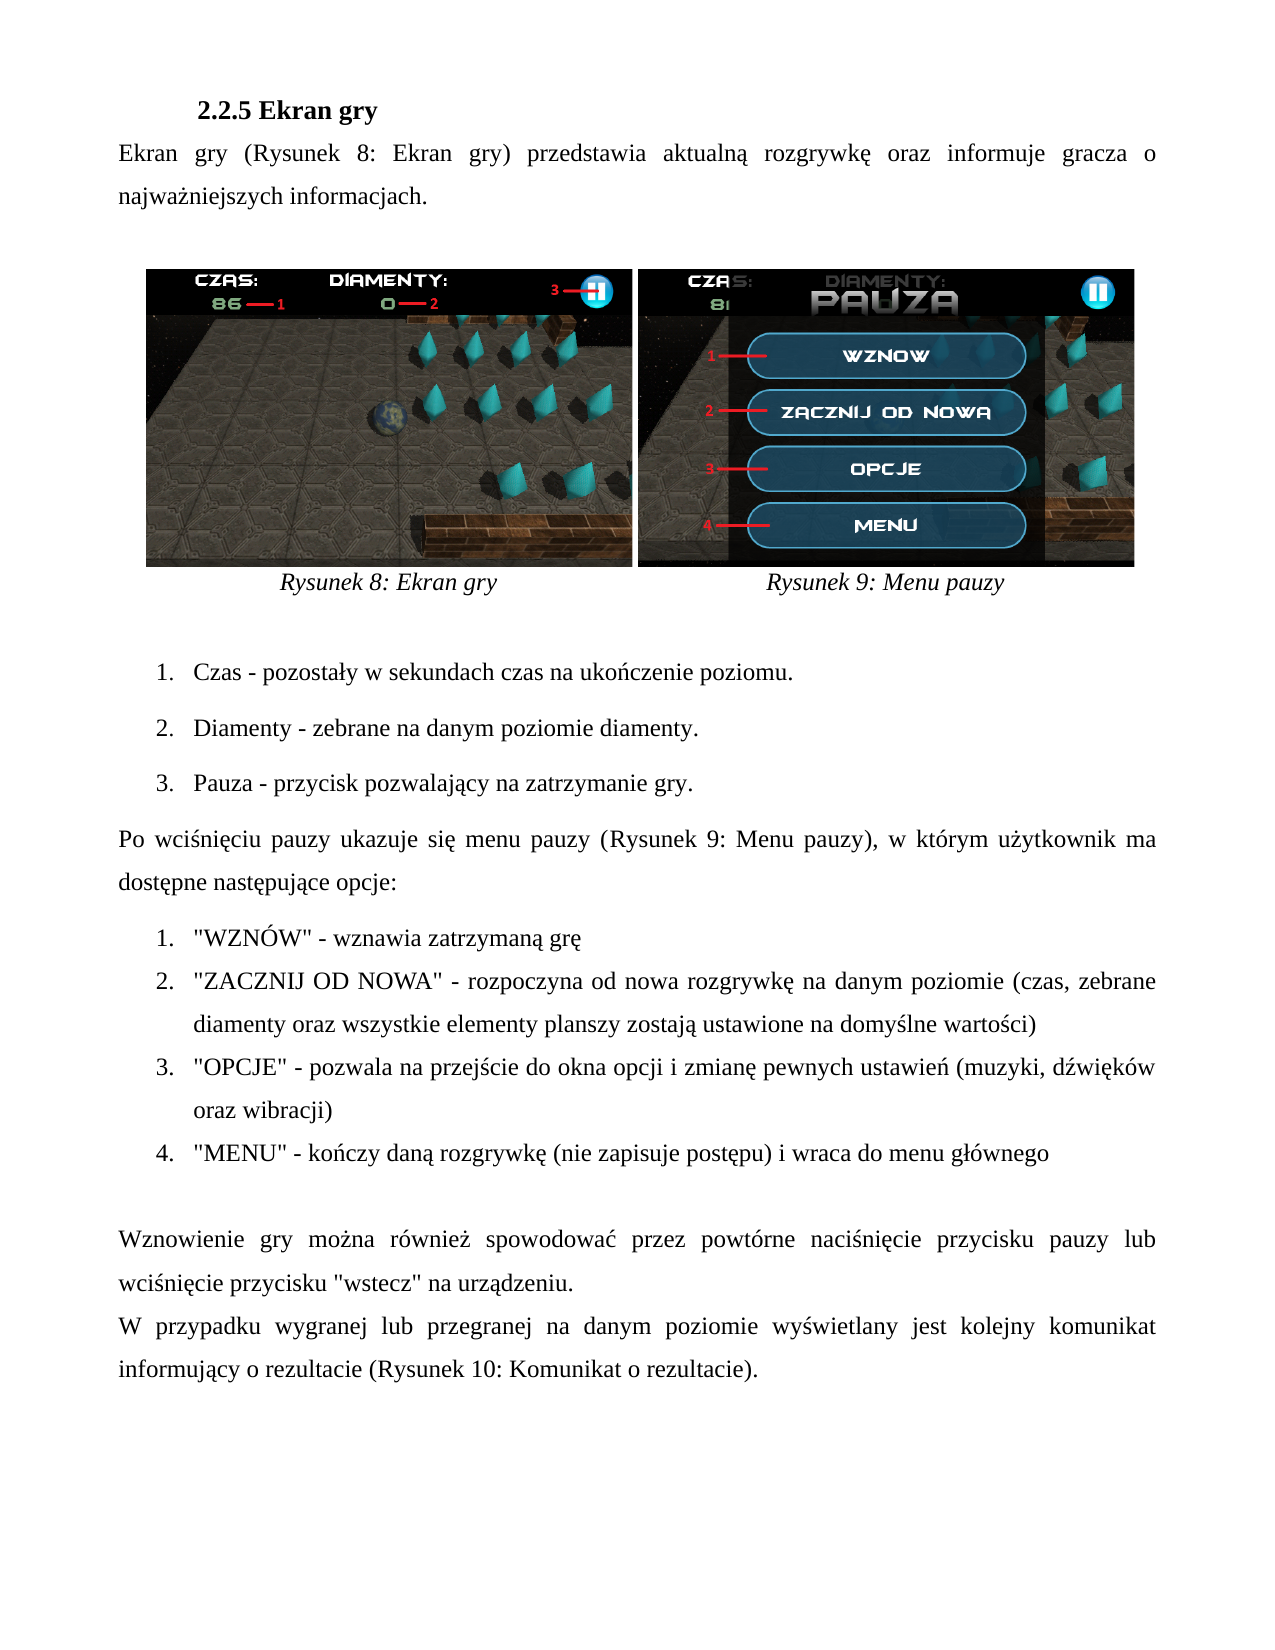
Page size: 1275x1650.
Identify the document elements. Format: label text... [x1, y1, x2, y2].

text Po wciśnięciu pauzy ukazuje się menu pauzy (Rysunek 9: Menu pauzy), w którym użytkownik ma dostępne następujące opcje: [118, 824, 1157, 896]
text Rysunek 8: Ekran gry [142, 282, 637, 596]
subtitle Ekran gry [191, 94, 1157, 126]
text Wznowienie gry można również spowodować przez powtórne naciśnięcie przycisku pauzy lub wciśnięcie przycisku "wstecz" na urządzeniu. [118, 1224, 1157, 1296]
list Diamenty - zebrane na danym poziomie diamenty. [156, 713, 1157, 741]
list Czas - pozostały w sekundach czas na ukończenie poziomu. [156, 657, 1157, 686]
list "WZNÓW" - wznawia zatrzymaną grę [156, 923, 1157, 951]
list Pauza - przycisk pozwalający na zatrzymanie gry. [156, 768, 1157, 797]
text Ekran gry (Rysunek 8: Ekran gry) przedstawia aktualną rozgrywkę oraz informuje gracza o najważniejszych informacjach. [118, 138, 1157, 210]
text W przypadku wygranej lub przegranej na danym poziomie wyświetlany jest kolejny komunikat informujący o rezultacie (Rysunek 10: Komunikat o rezultacie). [118, 1311, 1157, 1383]
picture [146, 269, 633, 567]
text Rysunek 9: Menu pauzy [640, 567, 1133, 596]
list "ZACZNIJ OD NOWA" - rozpoczyna od nowa rozgrywkę na danym poziomie (czas, zebrane diamenty oraz wszystkie elementy planszy zostają ustawione na domyślne wartości) [156, 966, 1157, 1038]
list "OPCJE" - pozwala na przejście do okna opcji i zmianę pewnych ustawień (muzyki, dźwięków oraz wibracji) [156, 1052, 1157, 1124]
picture [638, 269, 1135, 567]
list "MENU" - kończy daną rozgrywkę (nie zapisuje postępu) i wraca do menu głównego [156, 1138, 1157, 1167]
